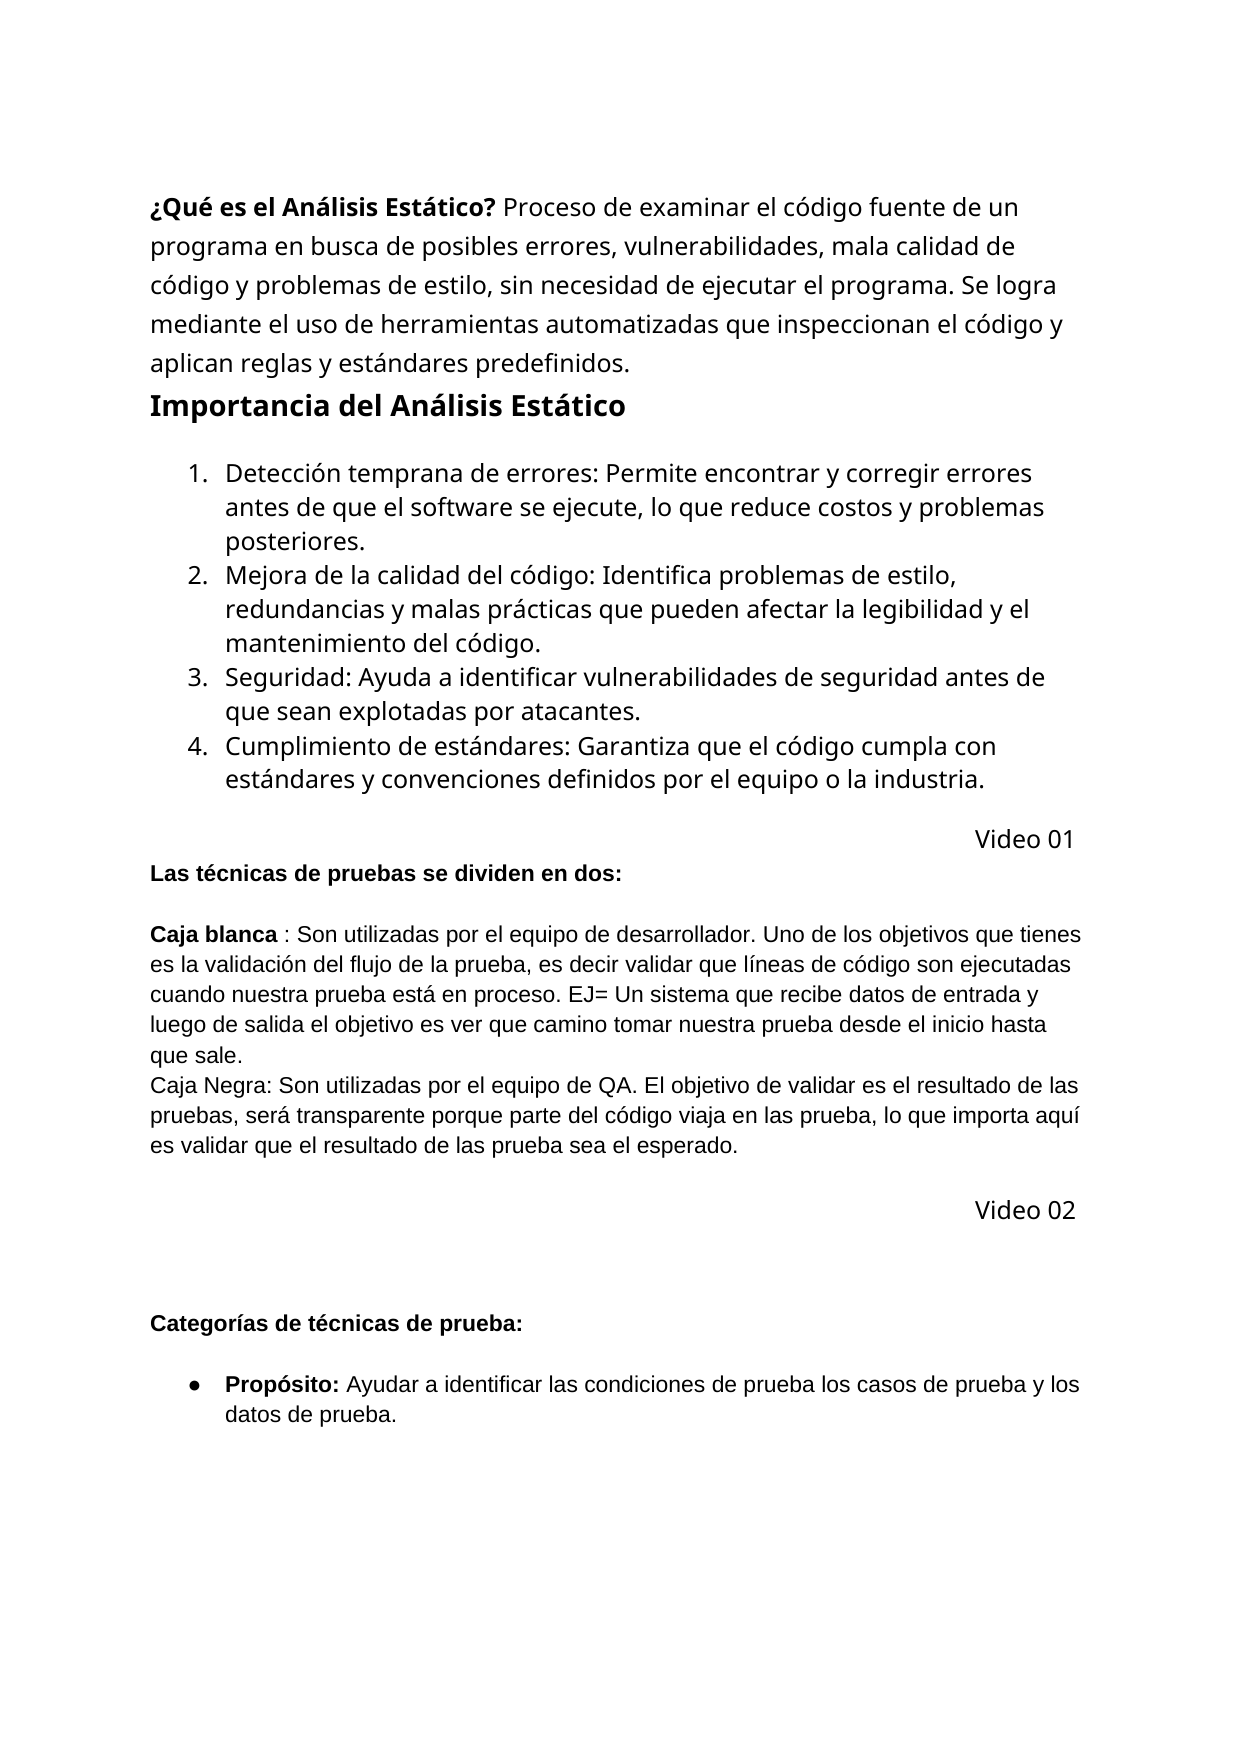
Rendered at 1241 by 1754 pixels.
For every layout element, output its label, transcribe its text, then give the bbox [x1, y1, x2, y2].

text Video 02 [150, 1193, 1090, 1227]
list Mejora de la calidad del código: Identifica problemas de estilo, redundancias y malas prácticas que pueden afectar la legibilidad y el mantenimiento del código. [187, 558, 1090, 660]
text ¿Qué es el Análisis Estático? Proceso de examinar el código fuente de un programa en busca de posibles errores, vulnerabilidades, mala calidad de código y problemas de estilo, sin necesidad de ejecutar el programa. Se logra mediante el uso de herramientas automatizadas que inspeccionan el código y aplican reglas y estándares predefinidos. [150, 189, 1090, 380]
text Video 01 [975, 821, 1090, 855]
list Cumplimiento de estándares: Garantiza que el código cumpla con estándares y convenciones definidos por el equipo o la industria. [187, 728, 1090, 796]
text Caja Negra: Son utilizadas por el equipo de QA. El objetivo de validar es el resultado de las pruebas, será transparente porque parte del código viaja en las prueba, lo que importa aquí es validar que el resultado de las prueba sea el esperado. [150, 1072, 1090, 1159]
list Propósito: Ayudar a identificar las condiciones de prueba los casos de prueba y los datos de prueba. [187, 1371, 1090, 1427]
list Seguridad: Ayuda a identificar vulnerabilidades de seguridad antes de que sean explotadas por atacantes. [187, 660, 1090, 728]
list Detección temprana de errores: Permite encontrar y corregir errores antes de que el software se ejecute, lo que reduce costos y problemas posteriores. [187, 456, 1090, 558]
text Importancia del Análisis Estático [150, 385, 1090, 425]
text Caja blanca : Son utilizadas por el equipo de desarrollador. Uno de los objetivos que tienes es la validación del flujo de la prueba, es decir validar que líneas de código son ejecutadas cuando nuestra prueba está en proceso. EJ= Un sistema que recibe datos de entrada y luego de salida el objetivo es ver que camino tomar nuestra prueba desde el inicio hasta que sale. [150, 921, 1090, 1068]
text Las técnicas de pruebas se dividen en dos: [150, 860, 1090, 887]
text Categorías de técnicas de prueba: [150, 1310, 1090, 1337]
